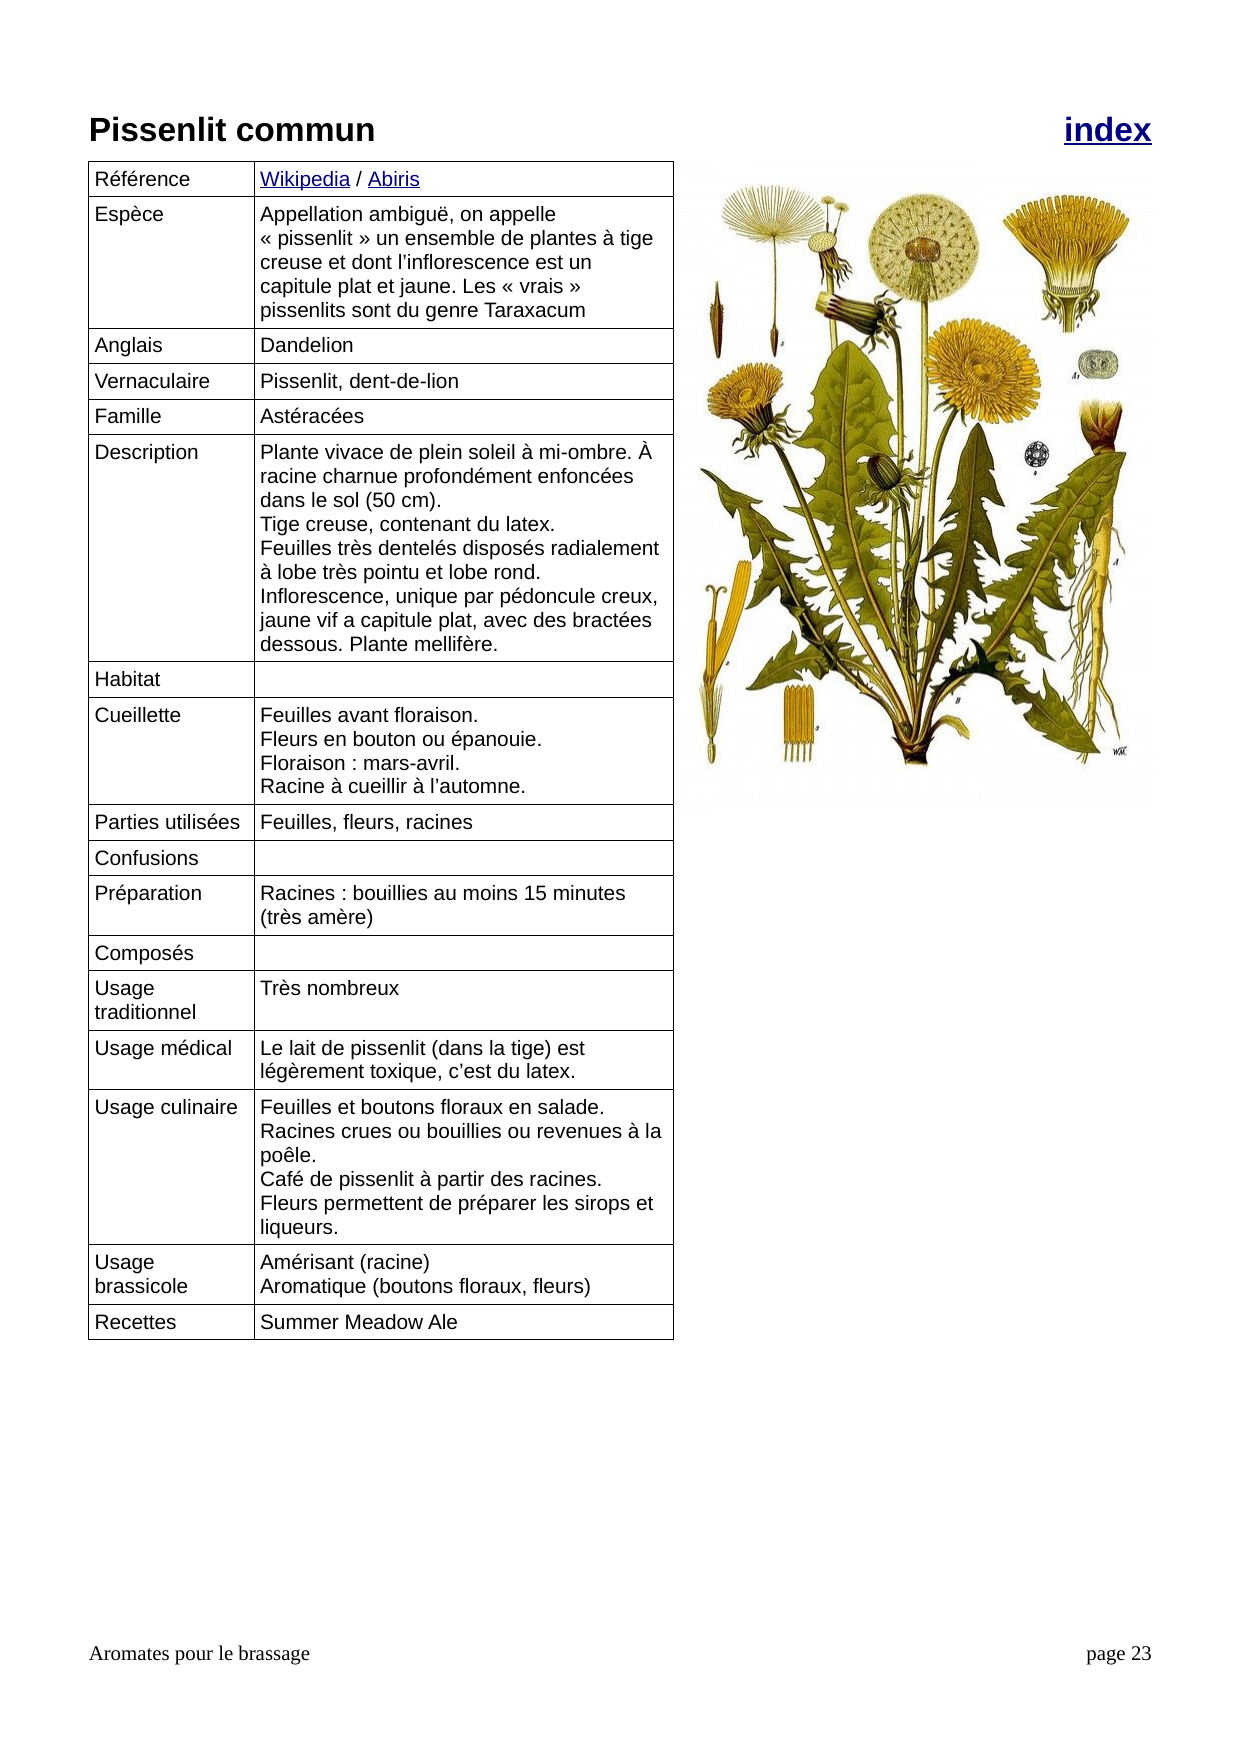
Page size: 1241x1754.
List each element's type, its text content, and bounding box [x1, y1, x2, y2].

table_cell Racines : bouillies au moins 15 minutes (très amère) [255, 876, 673, 934]
table_cell Usage brassicole [89, 1245, 254, 1304]
table_cell [255, 662, 673, 697]
table_cell Habitat [89, 662, 254, 697]
table_cell Préparation [89, 876, 254, 934]
table_cell Composés [89, 936, 254, 970]
table_cell Feuilles et boutons floraux en salade. Racines crues ou bouillies ou revenues à la poêle. Café de pissenlit à partir des racines. Fleurs permettent de préparer les sirops et liqueurs. [255, 1090, 673, 1244]
subtitle Pissenlit commun index [88, 109, 1152, 148]
table_cell Le lait de pissenlit (dans la tige) est légèrement toxique, c’est du latex. [255, 1031, 673, 1089]
table_cell Usage culinaire [89, 1090, 254, 1244]
table_cell Vernaculaire [89, 364, 254, 398]
table_cell [255, 841, 673, 875]
table_cell Très nombreux [255, 971, 673, 1029]
table_cell Astéracées [255, 400, 673, 434]
table_header Référence [89, 162, 254, 196]
table_cell Amérisant (racine) Aromatique (boutons floraux, fleurs) [255, 1245, 673, 1304]
table_cell Description [89, 435, 254, 661]
table_cell Dandelion [255, 329, 673, 363]
table_cell Feuilles, fleurs, racines [255, 805, 673, 839]
table_cell Anglais [89, 329, 254, 363]
table_cell Famille [89, 400, 254, 434]
table_cell Cueillette [89, 698, 254, 804]
table_cell Feuilles avant floraison. Fleurs en bouton ou épanouie. Floraison : mars-avril. Racine à cueillir à l’automne. [255, 698, 673, 804]
table_cell [255, 936, 673, 970]
table_cell Espèce [89, 197, 254, 327]
table_cell Parties utilisées [89, 805, 254, 839]
table_cell Usage médical [89, 1031, 254, 1089]
table_cell Plante vivace de plein soleil à mi-ombre. À racine charnue profondément enfoncées dans le sol (50 cm). Tige creuse, contenant du latex. Feuilles très dentelés disposés radialement à lobe très pointu et lobe rond. Inflorescence, unique par pédoncule creux, jaune vif a capitule plat, avec des bractées dessous. Plante mellifère. [255, 435, 673, 661]
table_cell Summer Meadow Ale [255, 1305, 673, 1339]
table_cell Appellation ambiguë, on appelle « pissenlit » un ensemble de plantes à tige creuse et dont l’inflorescence est un capitule plat et jaune. Les « vrais » pissenlits sont du genre Taraxacum [255, 197, 673, 327]
table_cell Confusions [89, 841, 254, 875]
table_cell Usage traditionnel [89, 971, 254, 1029]
table_cell Recettes [89, 1305, 254, 1339]
table_cell Pissenlit, dent-de-lion [255, 364, 673, 398]
picture [674, 160, 1154, 820]
table_header Wikipedia / Abiris [255, 162, 673, 196]
